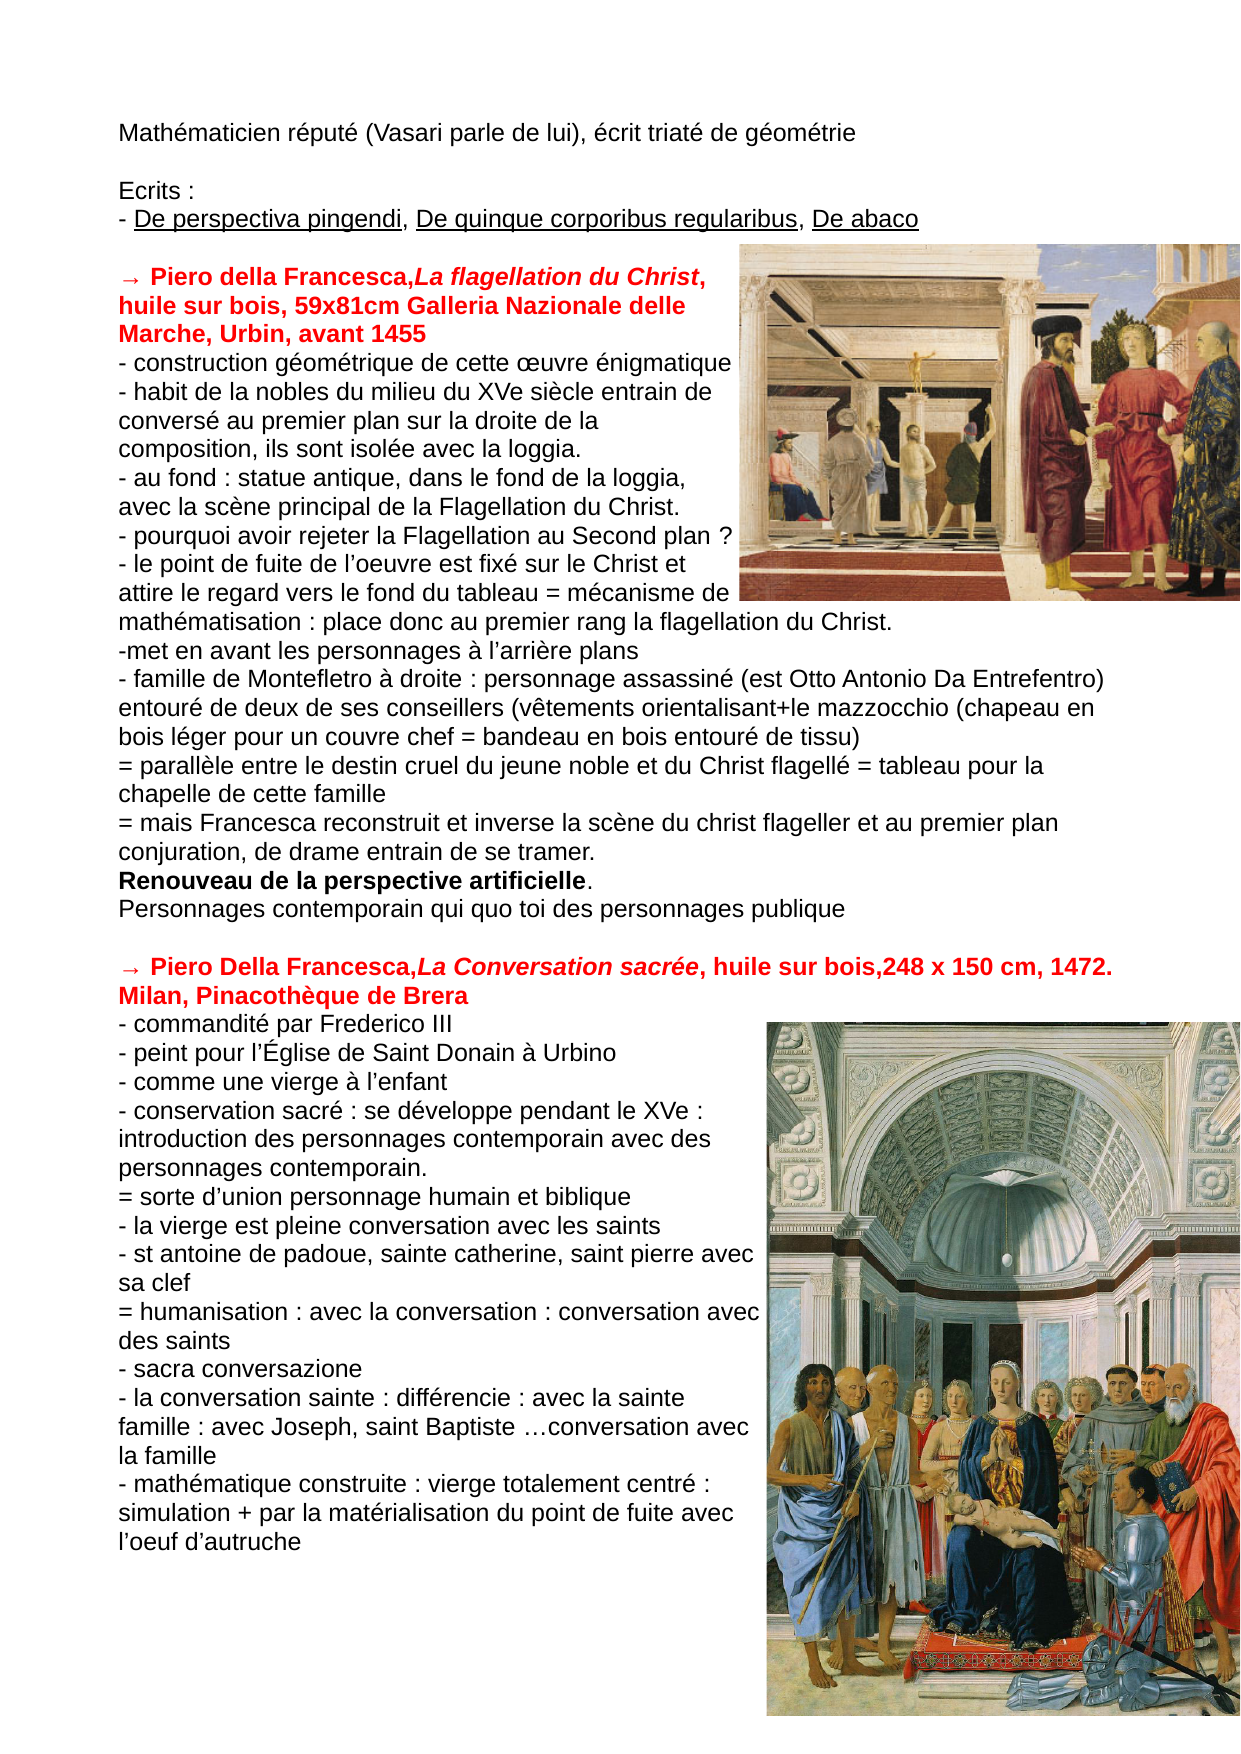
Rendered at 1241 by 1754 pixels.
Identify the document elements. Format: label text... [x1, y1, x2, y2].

text - peint pour l’Église de Saint Donain à Urbino [118, 1038, 766, 1067]
text - conservation sacré : se développe pendant le XVe : introduction des personnages contemporain avec des personnages contemporain. [118, 1096, 766, 1182]
text = mais Francesca reconstruit et inverse la scène du christ flageller et au premier plan conjuration, de drame entrain de se tramer. [118, 808, 1122, 866]
text - pourquoi avoir rejeter la Flagellation au Second plan ? [118, 521, 739, 549]
text Ecrits : [118, 176, 1122, 204]
text → Piero della Francesca,La flagellation du Christ, huile sur bois, 59x81cm Galleria Nazionale delle Marche, Urbin, avant 1455 [118, 262, 739, 348]
text - la vierge est pleine conversation avec les saints [118, 1211, 766, 1239]
text = sorte d’union personnage humain et biblique [118, 1182, 766, 1211]
text - le point de fuite de l’oeuvre est fixé sur le Christ et attire le regard vers le fond du tableau = mécanisme de mathématisation : place donc au premier rang la flagellation du Christ. [118, 549, 1122, 636]
text - st antoine de padoue, sainte catherine, saint pierre avec sa clef [118, 1239, 766, 1297]
text = humanisation : avec la conversation : conversation avec des saints [118, 1297, 766, 1354]
picture [739, 244, 1240, 601]
text - commandité par Frederico III [118, 1009, 1122, 1038]
text Mathématicien réputé (Vasari parle de lui), écrit triaté de géométrie [118, 118, 1122, 147]
text - comme une vierge à l’enfant [118, 1067, 766, 1096]
picture [766, 1022, 1241, 1716]
text = parallèle entre le destin cruel du jeune noble et du Christ flagellé = tableau pour la chapelle de cette famille [118, 751, 1122, 808]
text - De perspectiva pingendi, De quinque corporibus regularibus, De abaco [118, 204, 1122, 233]
text - au fond : statue antique, dans le fond de la loggia, avec la scène principal de la Flagellation du Christ. [118, 463, 739, 521]
text - construction géométrique de cette œuvre énigmatique [118, 348, 739, 377]
text -met en avant les personnages à l’arrière plans [118, 636, 1122, 664]
text - la conversation sainte : différencie : avec la sainte famille : avec Joseph, saint Baptiste …conversation avec la famille [118, 1383, 766, 1469]
text Personnages contemporain qui quo toi des personnages publique [118, 894, 1122, 923]
text → Piero Della Francesca,La Conversation sacrée, huile sur bois,248 x 150 cm, 1472. Milan, Pinacothèque de Brera [118, 952, 1122, 1009]
text Renouveau de la perspective artificielle. [118, 866, 1122, 894]
text - sacra conversazione [118, 1354, 766, 1383]
text - mathématique construite : vierge totalement centré : simulation + par la matérialisation du point de fuite avec l’oeuf d’autruche [118, 1469, 766, 1556]
text - habit de la nobles du milieu du XVe siècle entrain de conversé au premier plan sur la droite de la composition, ils sont isolée avec la loggia. [118, 377, 739, 463]
text - famille de Montefletro à droite : personnage assassiné (est Otto Antonio Da Entrefentro) entouré de deux de ses conseillers (vêtements orientalisant+le mazzocchio (chapeau en bois léger pour un couvre chef = bandeau en bois entouré de tissu) [118, 664, 1122, 751]
